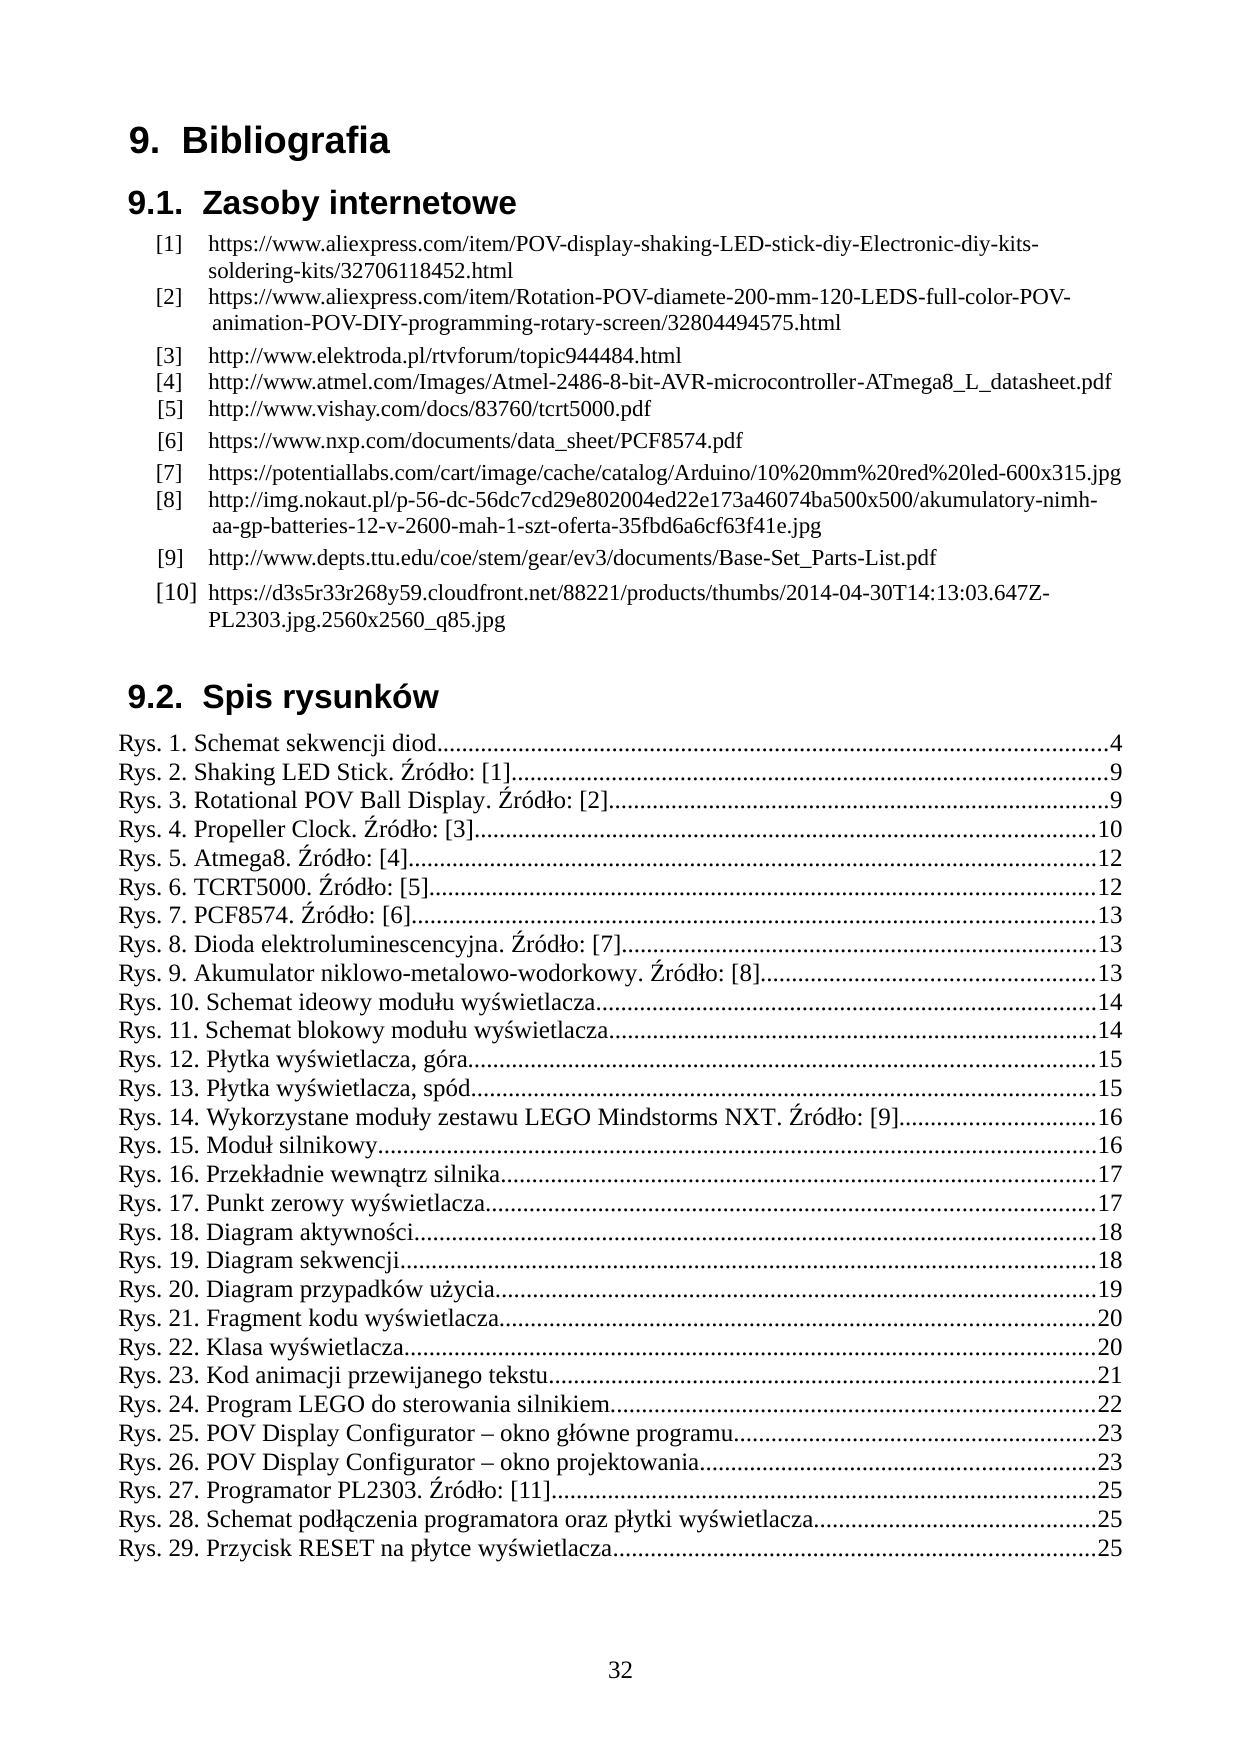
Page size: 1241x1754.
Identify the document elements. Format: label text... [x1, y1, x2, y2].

text Rys. 28. Schemat podłączenia programatora oraz płytki wyświetlacza 25 [118, 1504, 1122, 1533]
text Rys. 13. Płytka wyświetlacza, spód 15 [118, 1073, 1122, 1102]
text Rys. 12. Płytka wyświetlacza, góra 15 [118, 1044, 1122, 1073]
text Rys. 23. Kod animacji przewijanego tekstu 21 [118, 1360, 1122, 1389]
text Rys. 20. Diagram przypadków użycia 19 [118, 1274, 1122, 1303]
text Rys. 21. Fragment kodu wyświetlacza 20 [118, 1303, 1122, 1332]
list https://www.aliexpress.com/item/POV-display-shaking-LED-stick-diy-Electronic-diy-kits-soldering-kits/32706118452.html [156, 230, 1122, 283]
text Rys. 15. Moduł silnikowy 16 [118, 1130, 1122, 1159]
subtitle Bibliografia [118, 118, 1122, 162]
text Rys. 14. Wykorzystane moduły zestawu LEGO Mindstorms NXT. Źródło: [9] 16 [118, 1102, 1122, 1130]
text Rys. 16. Przekładnie wewnątrz silnika 17 [118, 1159, 1122, 1188]
list http://img.nokaut.pl/p-56-dc-56dc7cd29e802004ed22e173a46074ba500x500/akumulatory-nimh-aa-gp-batteries-12-v-2600-mah-1-szt-oferta-35fbd6a6cf63f41e.jpg [156, 486, 1122, 538]
list https://d3s5r33r268y59.cloudfront.net/88221/products/thumbs/2014-04-30T14:13:03.647Z-PL2303.jpg.2560x2560_q85.jpg [156, 577, 1122, 632]
text Rys. 22. Klasa wyświetlacza 20 [118, 1332, 1122, 1360]
text Rys. 17. Punkt zerowy wyświetlacza 17 [118, 1188, 1122, 1217]
subtitle Zasoby internetowe [118, 183, 1122, 221]
text Rys. 11. Schemat blokowy modułu wyświetlacza 14 [118, 1015, 1122, 1044]
list http://www.vishay.com/docs/83760/tcrt5000.pdf [157, 394, 1122, 421]
text Rys. 4. Propeller Clock. Źródło: [3] 10 [118, 814, 1122, 843]
text Rys. 7. PCF8574. Źródło: [6] 13 [118, 900, 1122, 929]
subtitle Spis rysunków [118, 677, 1122, 715]
text Rys. 18. Diagram aktywności 18 [118, 1217, 1122, 1245]
text Rys. 3. Rotational POV Ball Display. Źródło: [2] 9 [118, 785, 1122, 814]
text Rys. 26. POV Display Configurator – okno projektowania 23 [118, 1447, 1122, 1475]
list https://potentiallabs.com/cart/image/cache/catalog/Arduino/10%20mm%20red%20led-600x315.jpg [156, 459, 1122, 486]
text Rys. 19. Diagram sekwencji 18 [118, 1245, 1122, 1274]
text Rys. 9. Akumulator niklowo-metalowo-wodorkowy. Źródło: [8] 13 [118, 958, 1122, 987]
text Rys. 29. Przycisk RESET na płytce wyświetlacza 25 [118, 1533, 1122, 1562]
text Rys. 2. Shaking LED Stick. Źródło: [1] 9 [118, 757, 1122, 785]
list https://www.nxp.com/documents/data_sheet/PCF8574.pdf [157, 427, 1122, 453]
list https://www.aliexpress.com/item/Rotation-POV-diamete-200-mm-120-LEDS-full-color-POV-animation-POV-DIY-programming-rotary-screen/32804494575.html [156, 283, 1122, 336]
text Rys. 8. Dioda elektroluminescencyjna. Źródło: [7] 13 [118, 929, 1122, 958]
text Rys. 27. Programator PL2303. Źródło: [11] 25 [118, 1475, 1122, 1504]
text Rys. 10. Schemat ideowy modułu wyświetlacza 14 [118, 987, 1122, 1015]
text Rys. 6. TCRT5000. Źródło: [5] 12 [118, 872, 1122, 900]
list http://www.atmel.com/Images/Atmel-2486-8-bit-AVR-microcontroller-ATmega8_L_datasheet.pdf [156, 368, 1122, 394]
list http://www.elektroda.pl/rtvforum/topic944484.html [156, 342, 1122, 368]
list http://www.depts.ttu.edu/coe/stem/gear/ev3/documents/Base-Set_Parts-List.pdf [157, 544, 1122, 571]
text Rys. 5. Atmega8. Źródło: [4] 12 [118, 843, 1122, 872]
text Rys. 25. POV Display Configurator – okno główne programu 23 [118, 1418, 1122, 1447]
text Rys. 24. Program LEGO do sterowania silnikiem. 22 [118, 1389, 1122, 1418]
text Rys. 1. Schemat sekwencji diod. 4 [118, 728, 1122, 757]
